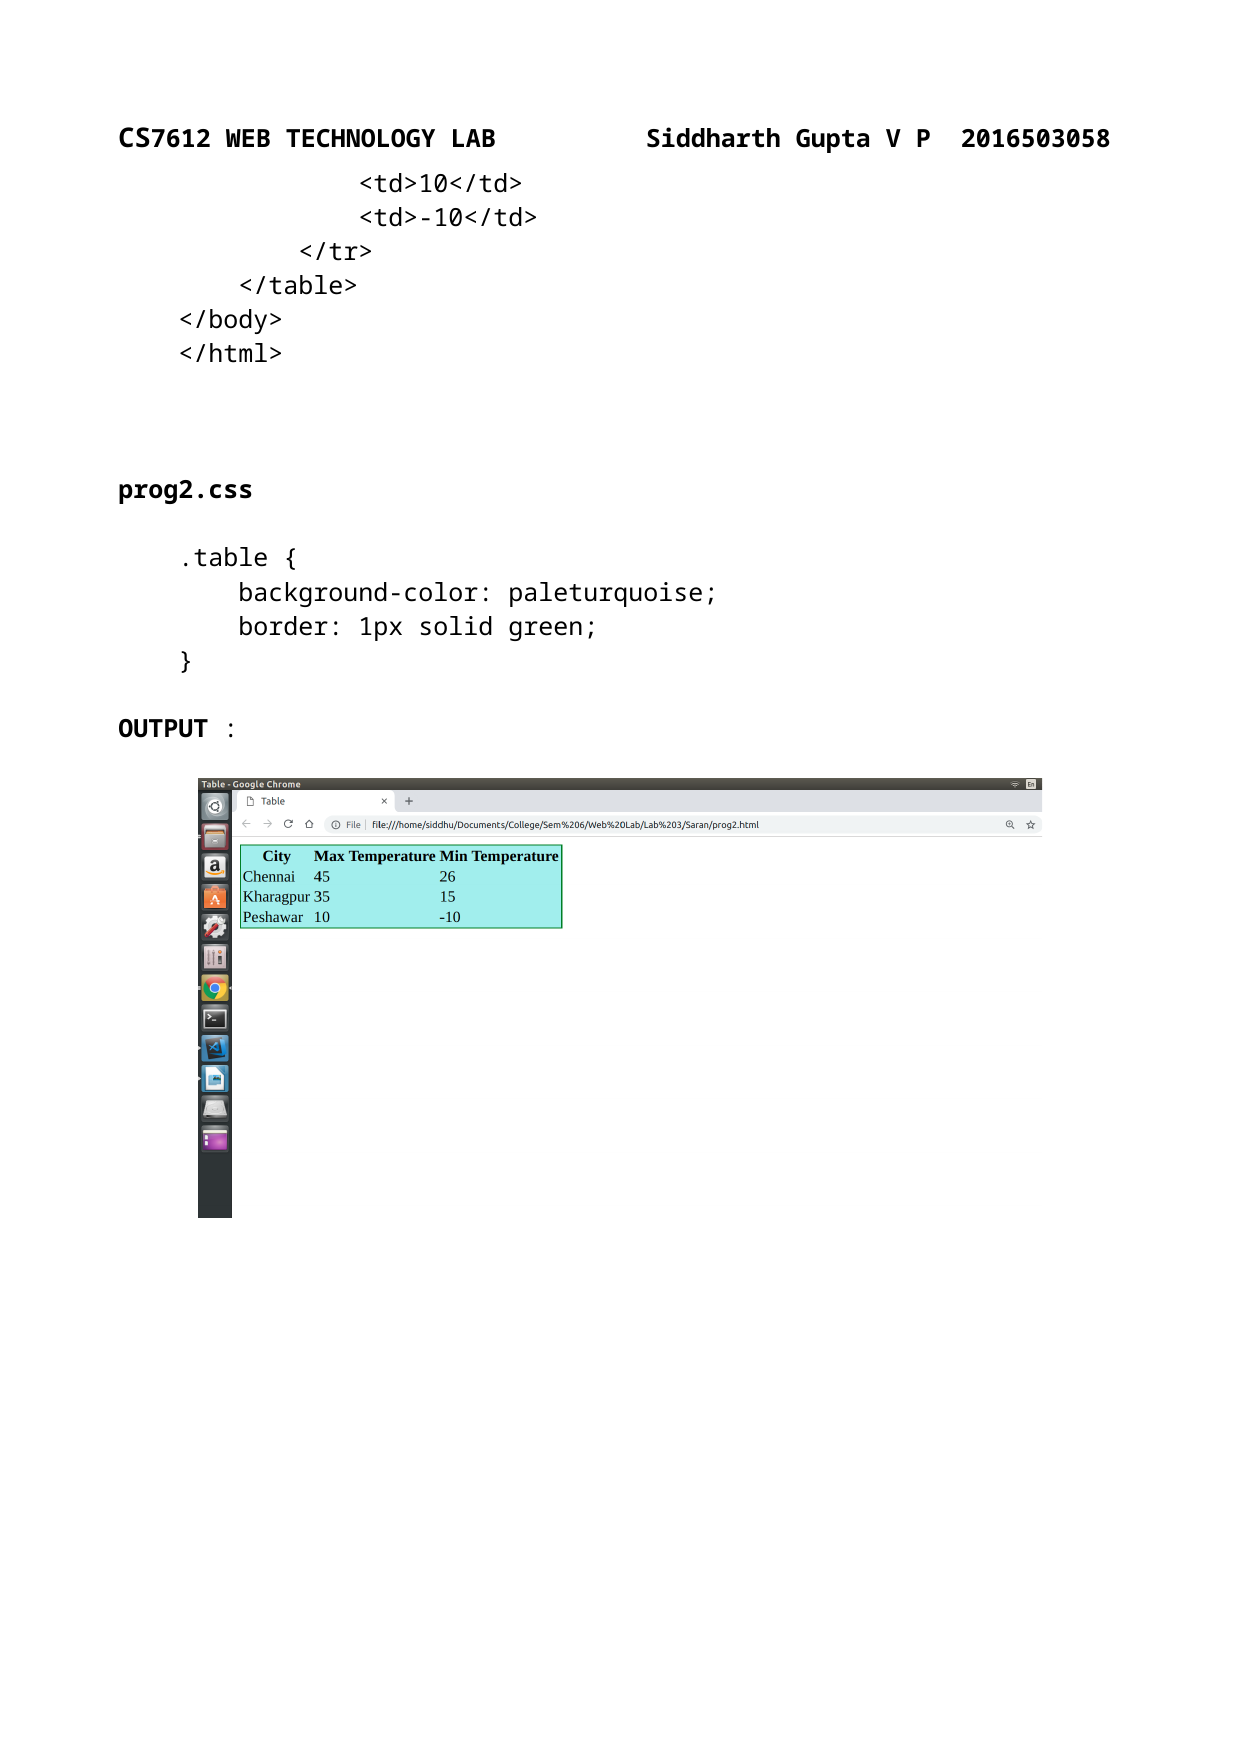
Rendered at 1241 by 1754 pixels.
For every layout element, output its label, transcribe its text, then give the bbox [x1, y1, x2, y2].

text </body> [118, 302, 1122, 336]
text prog2.css [118, 472, 1122, 506]
text OUTPUT : [118, 710, 1122, 744]
text .table { [118, 540, 1122, 574]
picture [198, 778, 1043, 1218]
text </html> [118, 336, 1122, 370]
text <td>10</td> [118, 165, 1122, 199]
text background-color: paleturquoise; [118, 574, 1122, 608]
text </table> [118, 268, 1122, 302]
text border: 1px solid green; [118, 608, 1122, 642]
text </tr> [118, 233, 1122, 268]
text } [118, 642, 1122, 676]
text <td>-10</td> [118, 199, 1122, 233]
